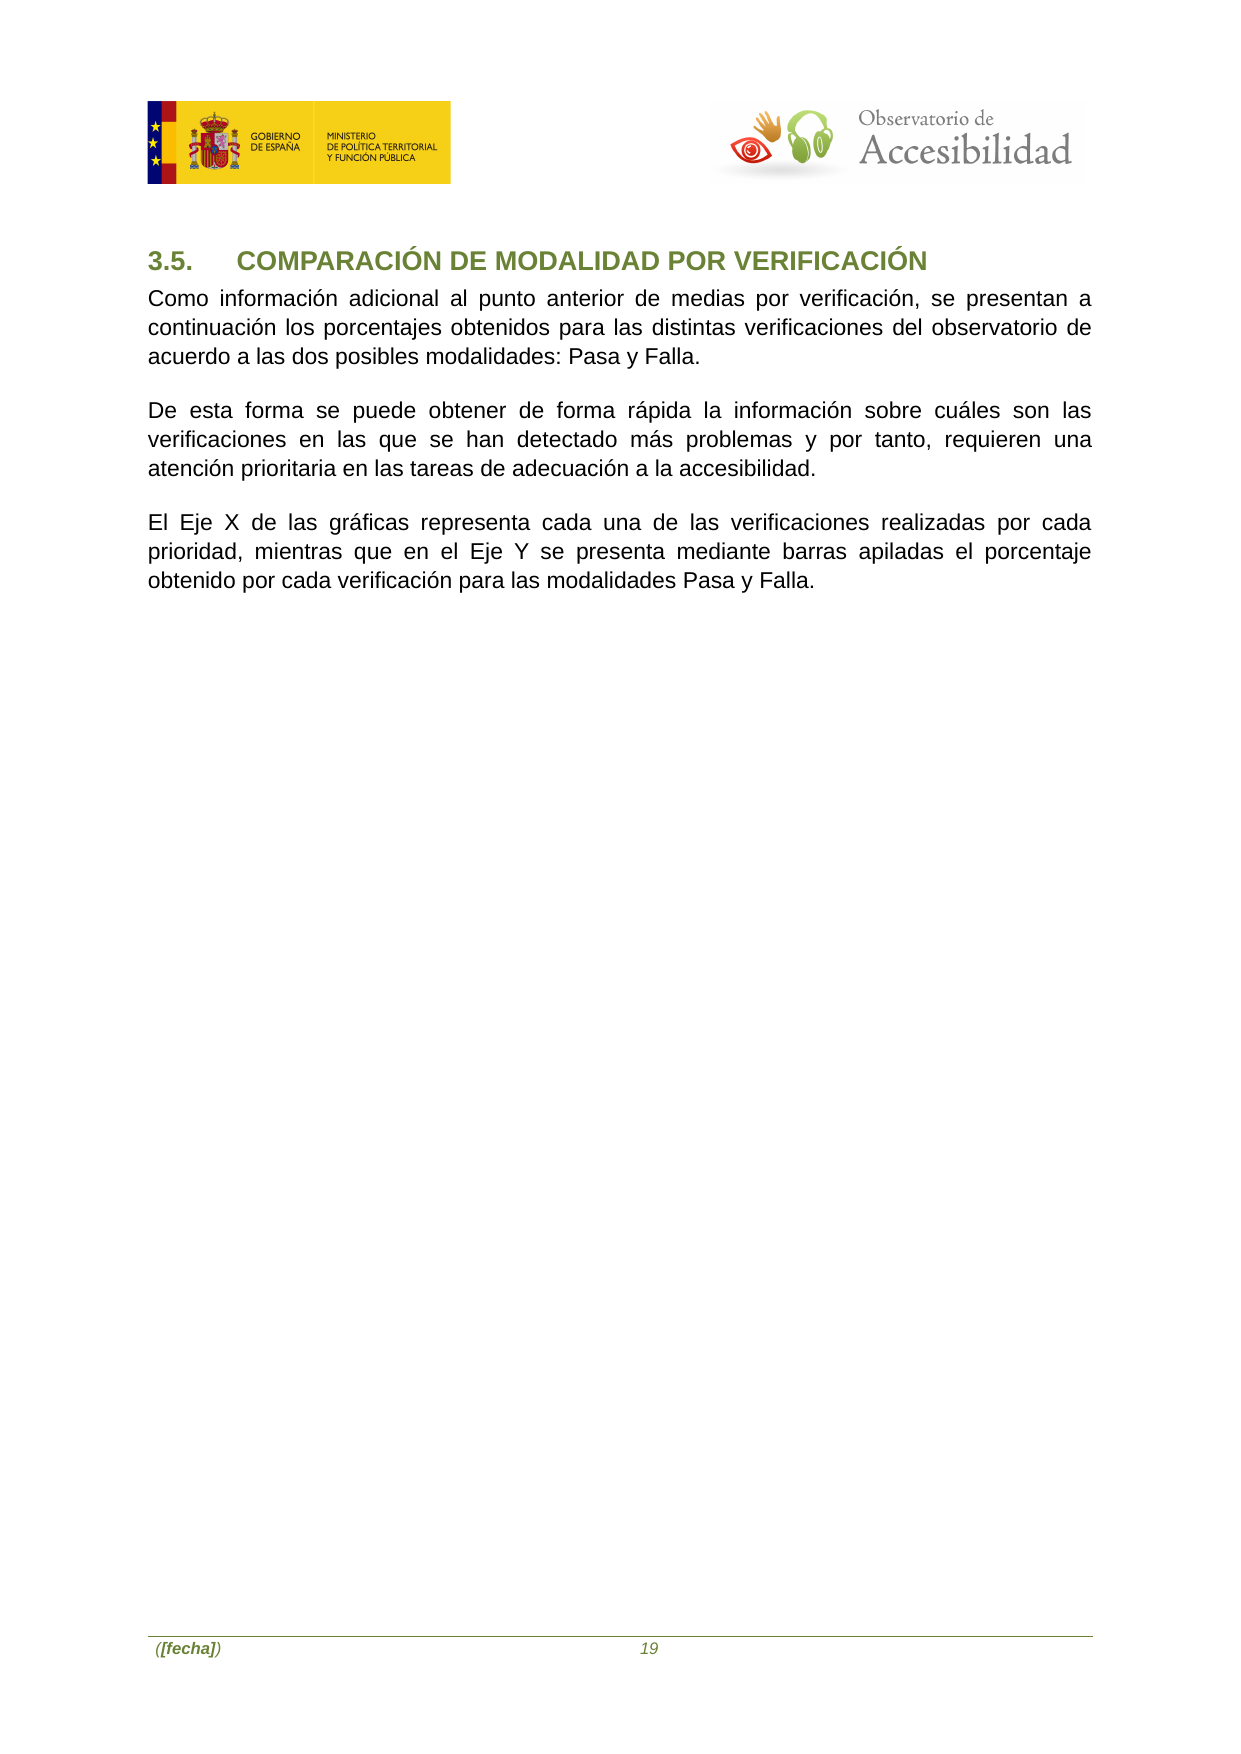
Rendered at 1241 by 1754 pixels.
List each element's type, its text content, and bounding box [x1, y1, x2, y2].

picture [147, 101, 451, 184]
text Como información adicional al punto anterior de medias por verificación, se presentan a continuación los porcentajes obtenidos para las distintas verificaciones del observatorio de acuerdo a las dos posibles modalidades: Pasa y Falla. [148, 285, 1092, 369]
text El Eje X de las gráficas representa cada una de las verificaciones realizadas por cada prioridad, mientras que en el Eje Y se presenta mediante barras apiladas el porcentaje obtenido por cada verificación para las modalidades Pasa y Falla. [148, 509, 1092, 593]
text De esta forma se puede obtener de forma rápida la información sobre cuáles son las verificaciones en las que se han detectado más problemas y por tanto, requieren una atención prioritaria en las tareas de adecuación a la accesibilidad. [148, 397, 1092, 481]
picture [710, 101, 1086, 184]
subtitle Comparación de Modalidad por Verificación [148, 245, 1092, 276]
